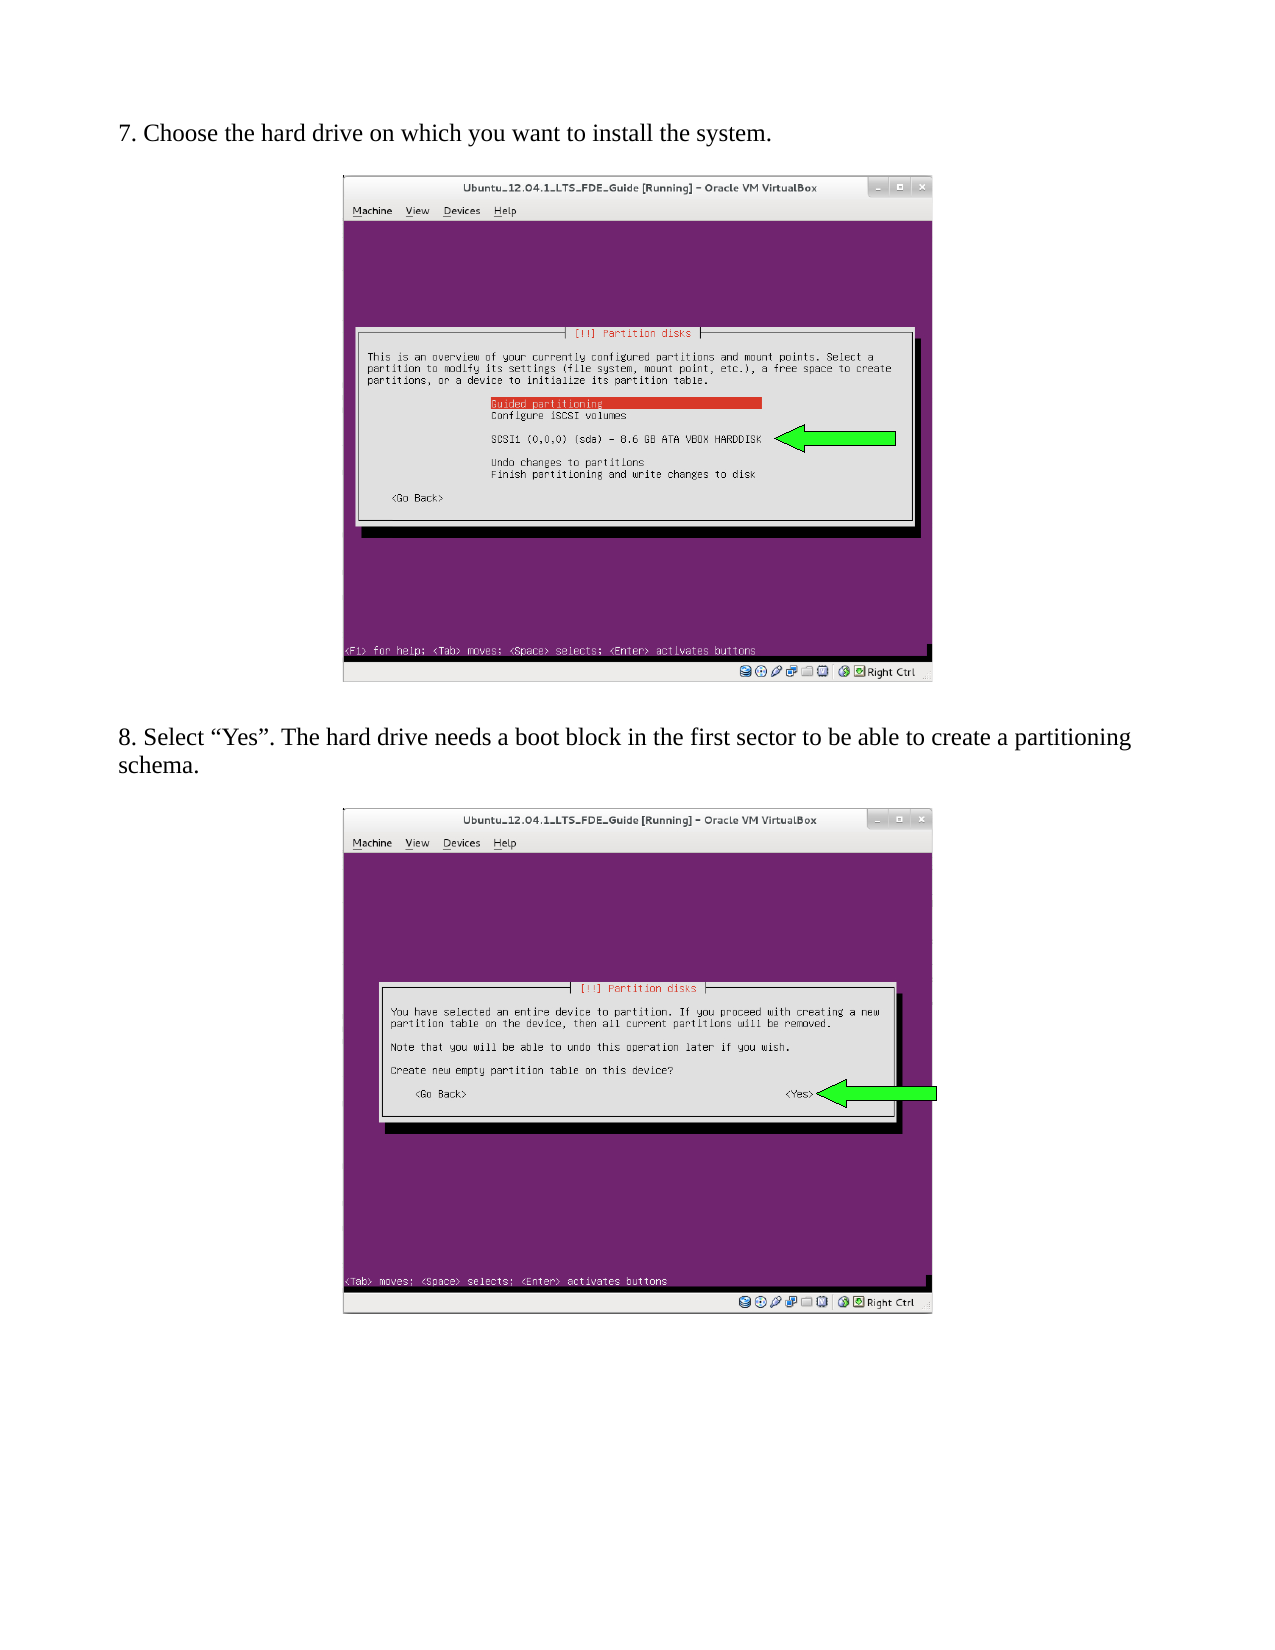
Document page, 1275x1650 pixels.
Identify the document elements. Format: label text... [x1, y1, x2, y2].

text 7. Choose the hard drive on which you want to install the system. [118, 118, 1157, 147]
picture [342, 175, 933, 682]
text 8. Select “Yes”. The hard drive needs a boot block in the first sector to be able to create a partitioning schema. [118, 722, 1157, 779]
picture [342, 808, 933, 1314]
